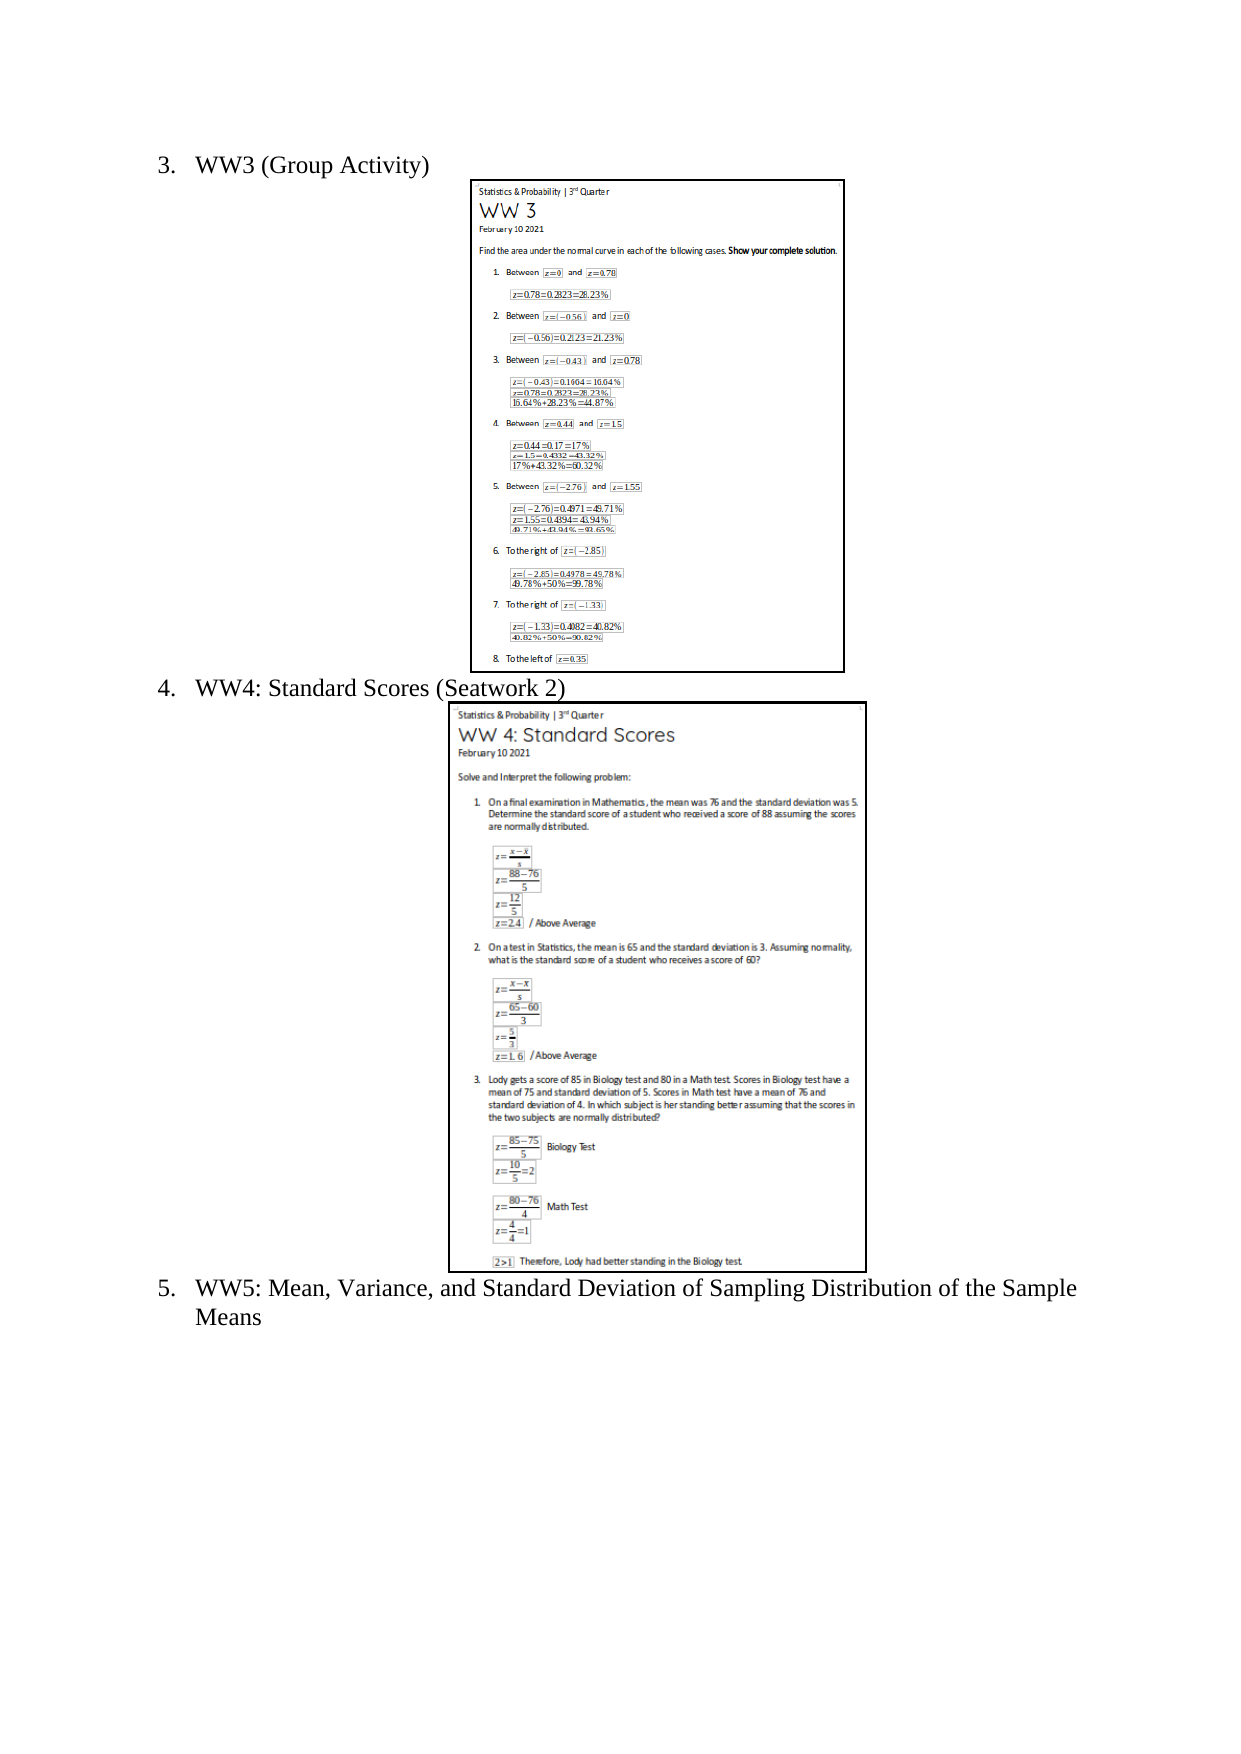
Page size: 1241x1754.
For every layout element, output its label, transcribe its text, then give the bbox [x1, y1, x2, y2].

list WW3 (Group Activity) [157, 150, 1120, 179]
picture [453, 706, 863, 1269]
list WW4: Standard Scores (Seatwork 2) [157, 673, 1120, 701]
list WW5: Mean, Variance, and Standard Deviation of Sampling Distribution of the Sample Means [157, 1273, 1120, 1331]
picture [475, 183, 841, 668]
